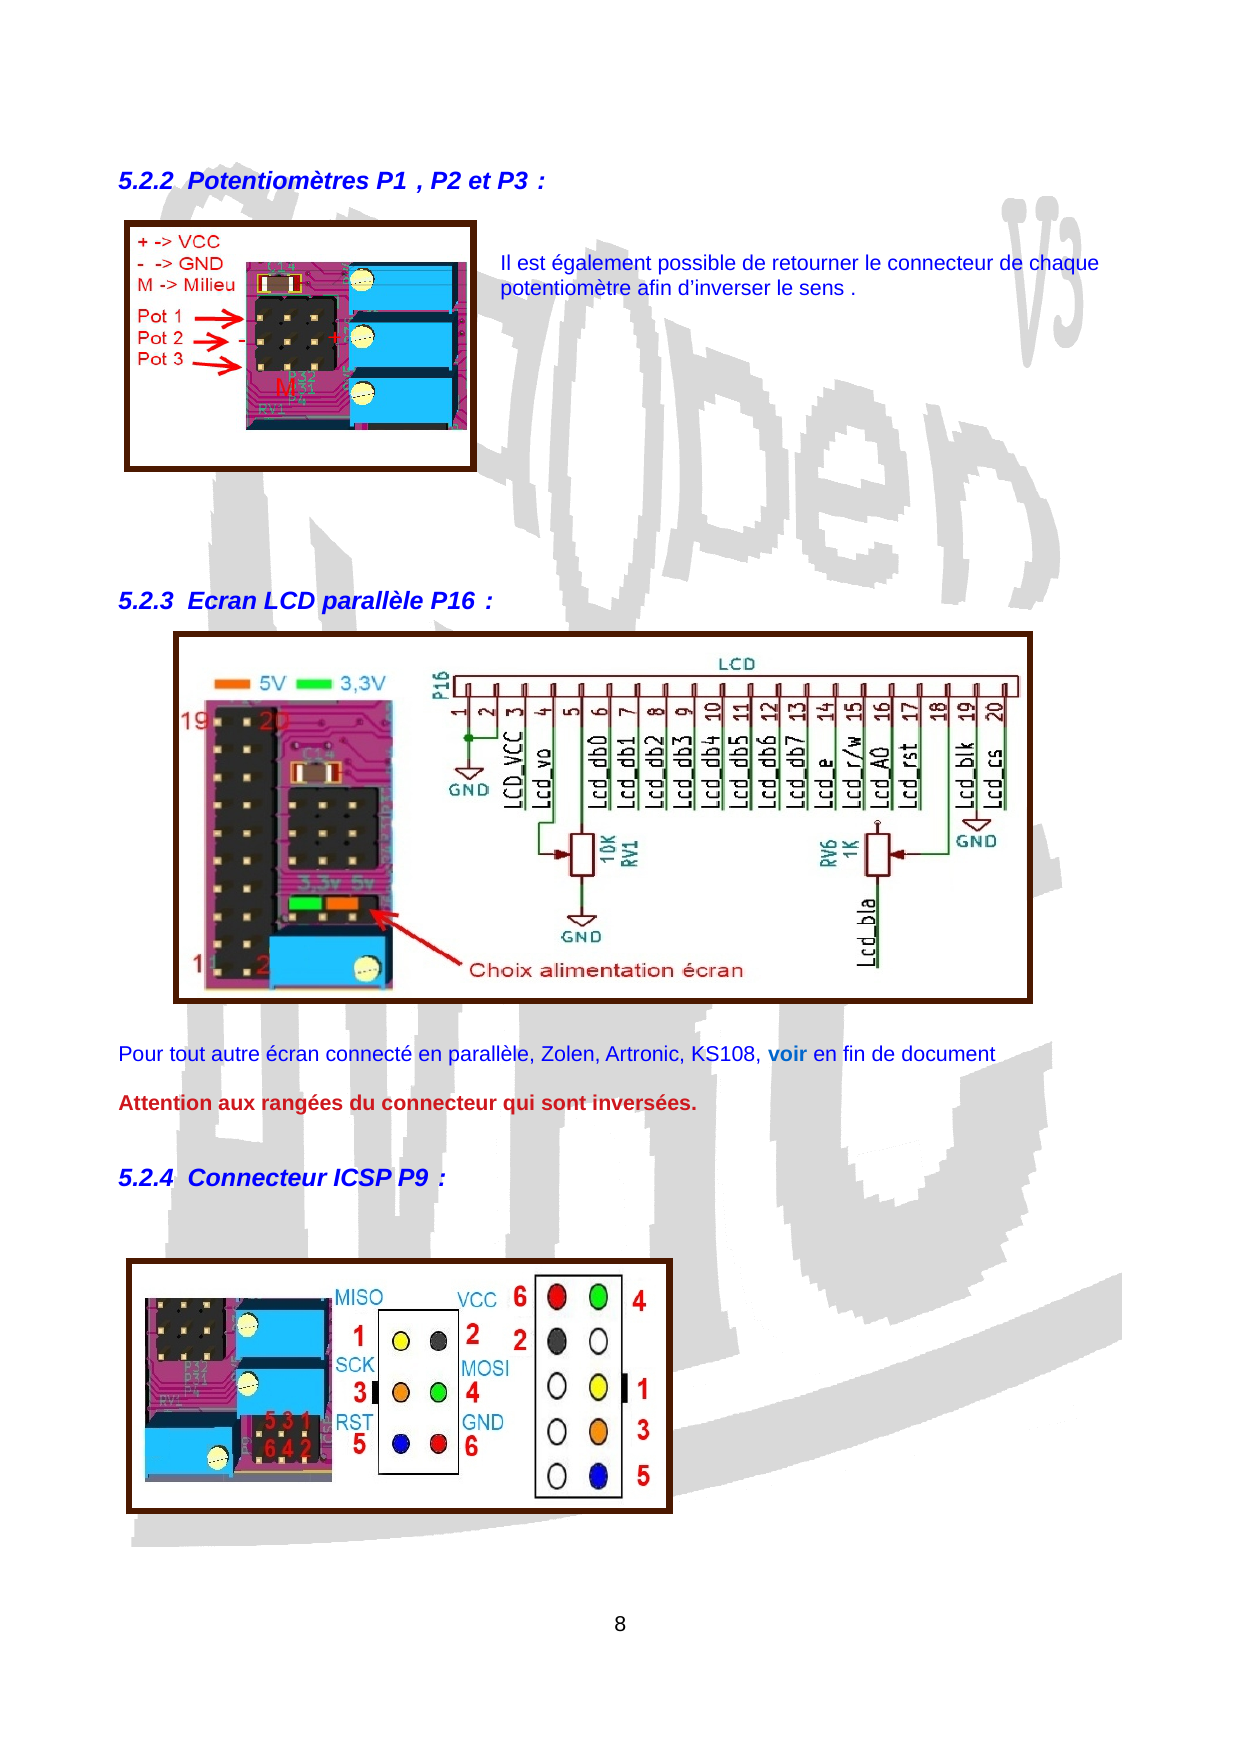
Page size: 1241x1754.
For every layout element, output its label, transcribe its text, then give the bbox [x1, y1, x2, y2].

picture [132, 1264, 666, 1508]
text Il est également possible de retourner le connecteur de chaque potentiomètre afin d’inverser le sens . [477, 250, 1122, 300]
subtitle 5.2.3 Ecran LCD parallèle P16 : [118, 586, 1122, 615]
text Attention aux rangées du connecteur qui sont inversées. [118, 1091, 1122, 1115]
picture [179, 637, 1027, 998]
text Pour tout autre écran connecté en parallèle, Zolen, Artronic, KS108, voir en fin de document [118, 1041, 1122, 1066]
subtitle 5.2.2 Potentiomètres P1 , P2 et P3 : [118, 166, 1122, 194]
subtitle 5.2.4 Connecteur ICSP P9 : [118, 1163, 1122, 1192]
